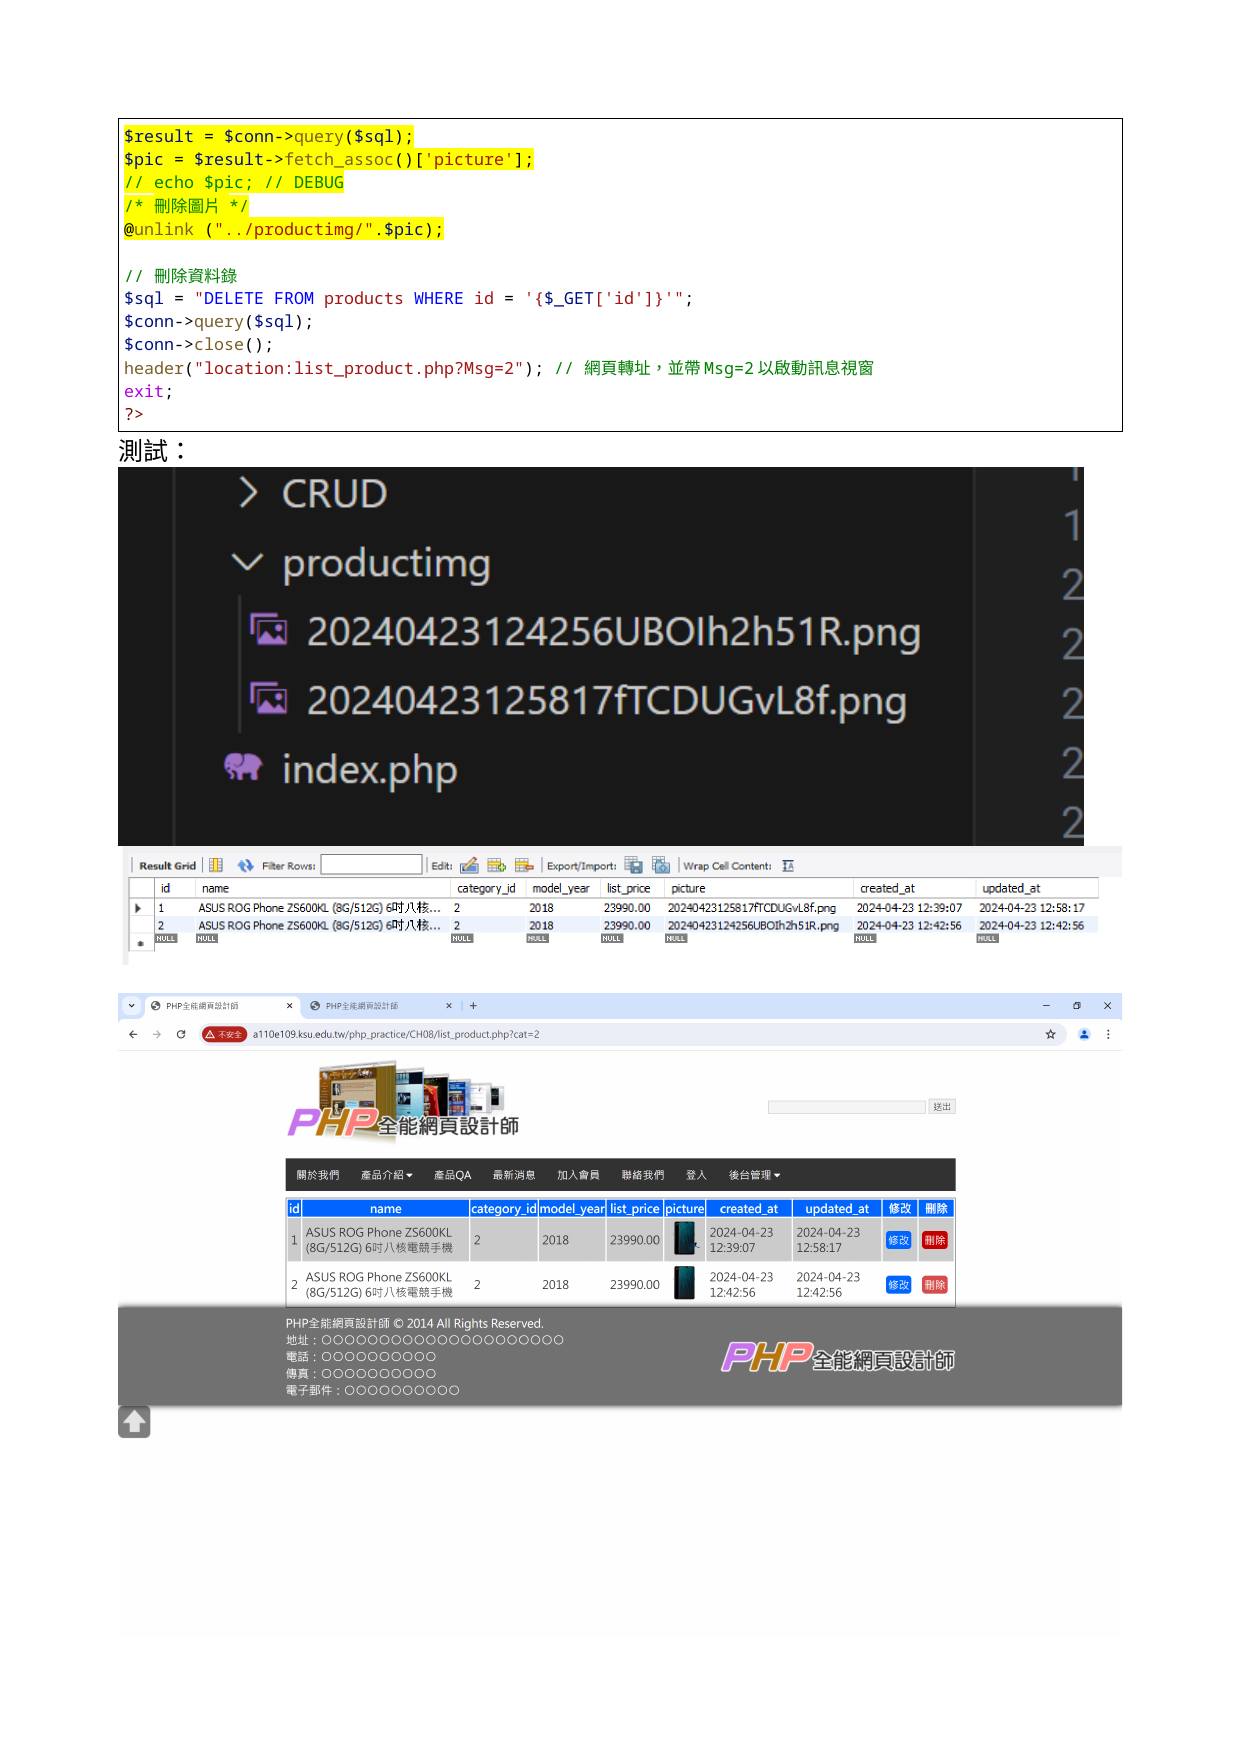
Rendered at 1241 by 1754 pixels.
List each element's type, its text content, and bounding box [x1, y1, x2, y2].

table_header $result = $conn->query($sql); $pic = $result->fetch_assoc()['picture']; // echo $pic; // DEBUG /* 刪除圖片 */ @unlink ("../productimg/".$pic); // 刪除資料錄 $sql = "DELETE FROM products WHERE id = '{$_GET['id']}'"; $conn->query($sql); $conn->close(); header("location:list_product.php?Msg=2"); // 網頁轉址，並帶Msg=2以啟動訊息視窗 exit; ?> [119, 119, 1122, 431]
text 測試： [118, 432, 1122, 468]
